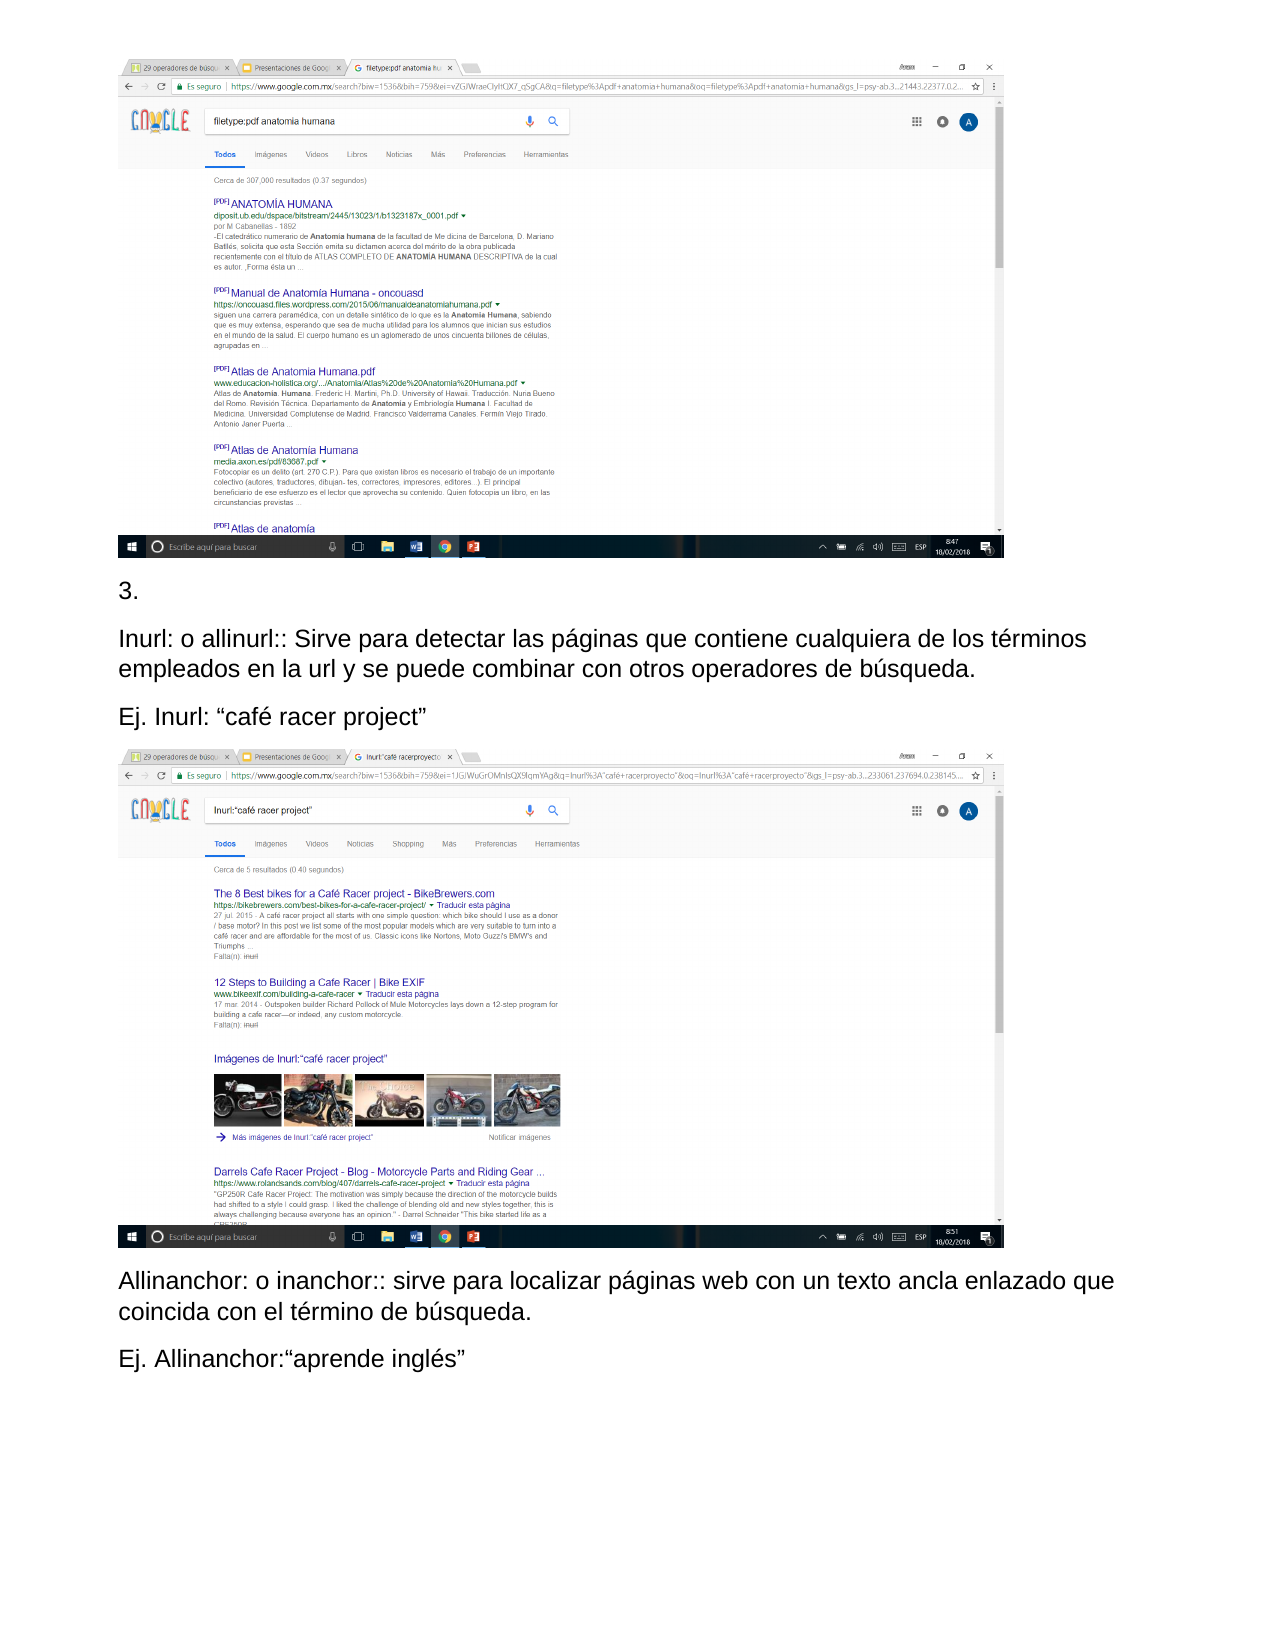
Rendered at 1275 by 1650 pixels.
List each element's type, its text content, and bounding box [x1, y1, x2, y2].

text Ej. Allinanchor:“aprende inglés” [118, 1344, 1205, 1373]
text 3. [118, 576, 1205, 605]
text Allinanchor: o inanchor:: sirve para localizar páginas web con un texto ancla enlazado que coincida con el término de búsqueda. [118, 1266, 1205, 1326]
text Inurl: o allinurl:: Sirve para detectar las páginas que contiene cualquiera de los términos empleados en la url y se puede combinar con otros operadores de búsqueda. [118, 623, 1205, 683]
text Ej. Inurl: “café racer project” [118, 702, 1205, 730]
